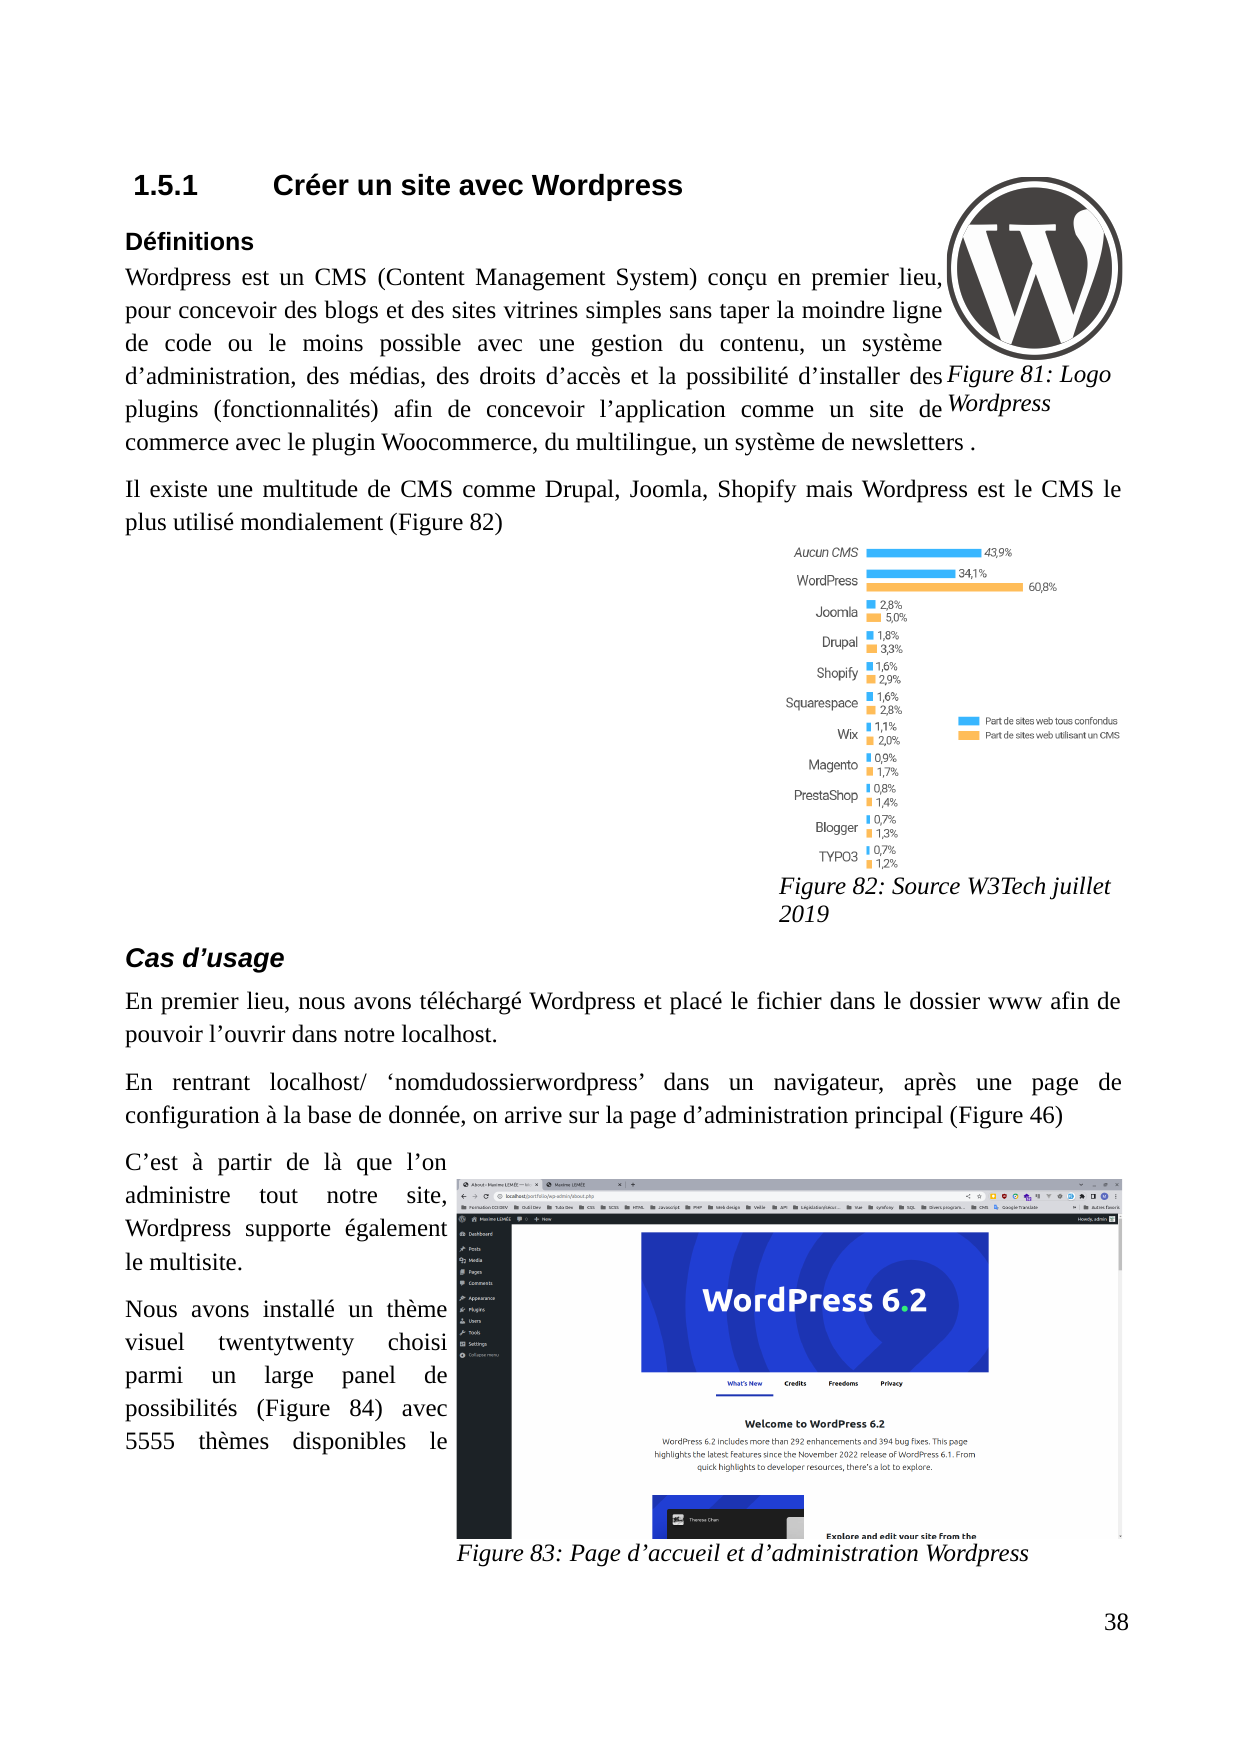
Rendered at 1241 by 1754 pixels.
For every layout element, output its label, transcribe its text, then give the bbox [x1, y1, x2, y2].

subtitle Créer un site avec Wordpress [125, 164, 1123, 202]
text En premier lieu, nous avons téléchargé Wordpress et placé le fichier dans le dossier www afin de pouvoir l’ouvrir dans notre localhost. [125, 986, 1123, 1048]
text Figure 81: Logo Wordpress [947, 360, 1123, 417]
text Nous avons installé un thème visuel twentytwenty choisi parmi un large panel de possibilités (Figure 84) avec 5555 thèmes disponibles le [125, 1294, 456, 1455]
text En rentrant localhost/ ‘nomdudossierwordpress’ dans un navigateur, après une page de configuration à la base de donnée, on arrive sur la page d’administration principal (Figure 46) [125, 1067, 1123, 1129]
text Figure 83: Page d’accueil et d’administration Wordpress [457, 1539, 1122, 1567]
subtitle Cas d’usage [125, 567, 1123, 974]
text C’est à partir de là que l’on administre tout notre site, Wordpress supporte également le multisite. [125, 1147, 1123, 1275]
picture [456, 1179, 1123, 1539]
text Il existe une multitude de CMS comme Drupal, Joomla, Shopify mais Wordpress est le CMS le plus utilisé mondialement (Figure 82) [125, 474, 1123, 538]
text Wordpress est un CMS (Content Management System) conçu en premier lieu, pour concevoir des blogs et des sites vitrines simples sans taper la moindre ligne de code ou le moins possible avec une gestion du contenu, un système d’administration, des médias, des droits d’accès et la possibilité d’installer des plugins (fonctionnalités) afin de concevoir l’application comme un site de commerce avec le plugin Woocommerce, du multilingue, un système de newsletters . [125, 262, 1123, 456]
text [457, 1167, 1122, 1179]
text Figure 82: Source W3Tech juillet 2019 [779, 871, 1123, 928]
picture [946, 177, 1123, 360]
picture [778, 538, 1123, 871]
text [457, 1567, 1122, 1578]
subtitle Définitions [125, 227, 946, 255]
